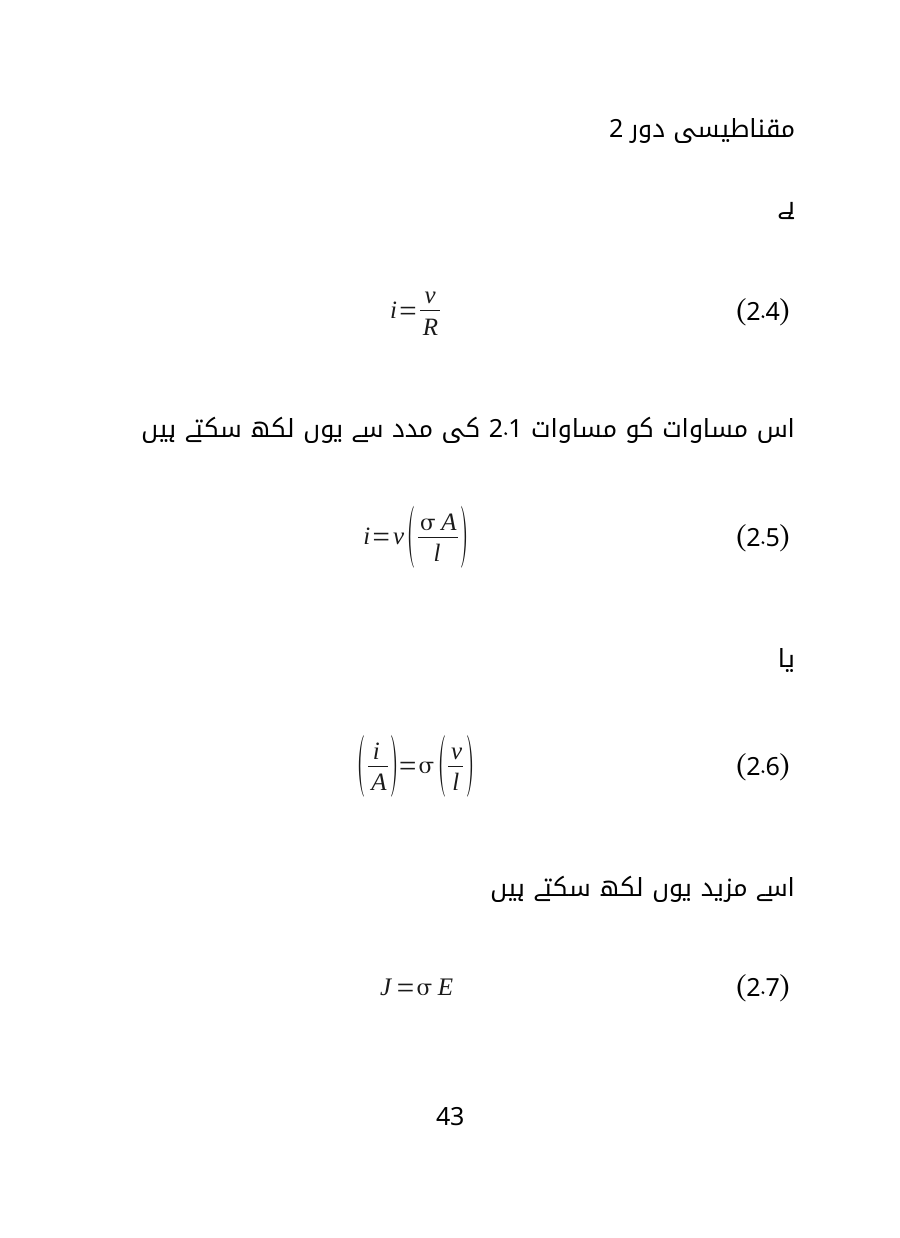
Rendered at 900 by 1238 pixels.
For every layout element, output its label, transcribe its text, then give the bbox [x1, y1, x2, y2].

table_header (2.4) [718, 276, 795, 359]
text اگر اس سلاخ کے سروں پر برقی دباؤ لاگو کیا جائے جیسا کہ شکل 2.2 میں دکھایا گیا ہے تو اس میں برقی روکا بہاؤ ہو گا جس کی مقدار اُوہم کے قانون سے یوں حاصل ہوتی ہے [105, 182, 795, 230]
text اسے مزید یوں لکھ سکتے ہیں [105, 864, 795, 912]
text اس مساوات کو مساوات 2.1 کی مدد سے یوں لکھ سکتے ہیں [105, 406, 795, 453]
table_header [105, 729, 718, 818]
table_header (2.7) [718, 958, 795, 1029]
table_header [105, 958, 718, 1029]
table_header [105, 276, 718, 359]
text یا [105, 635, 795, 682]
table_header (2.5) [718, 500, 795, 588]
table_header (2.6) [718, 729, 795, 818]
table_header [105, 500, 718, 588]
